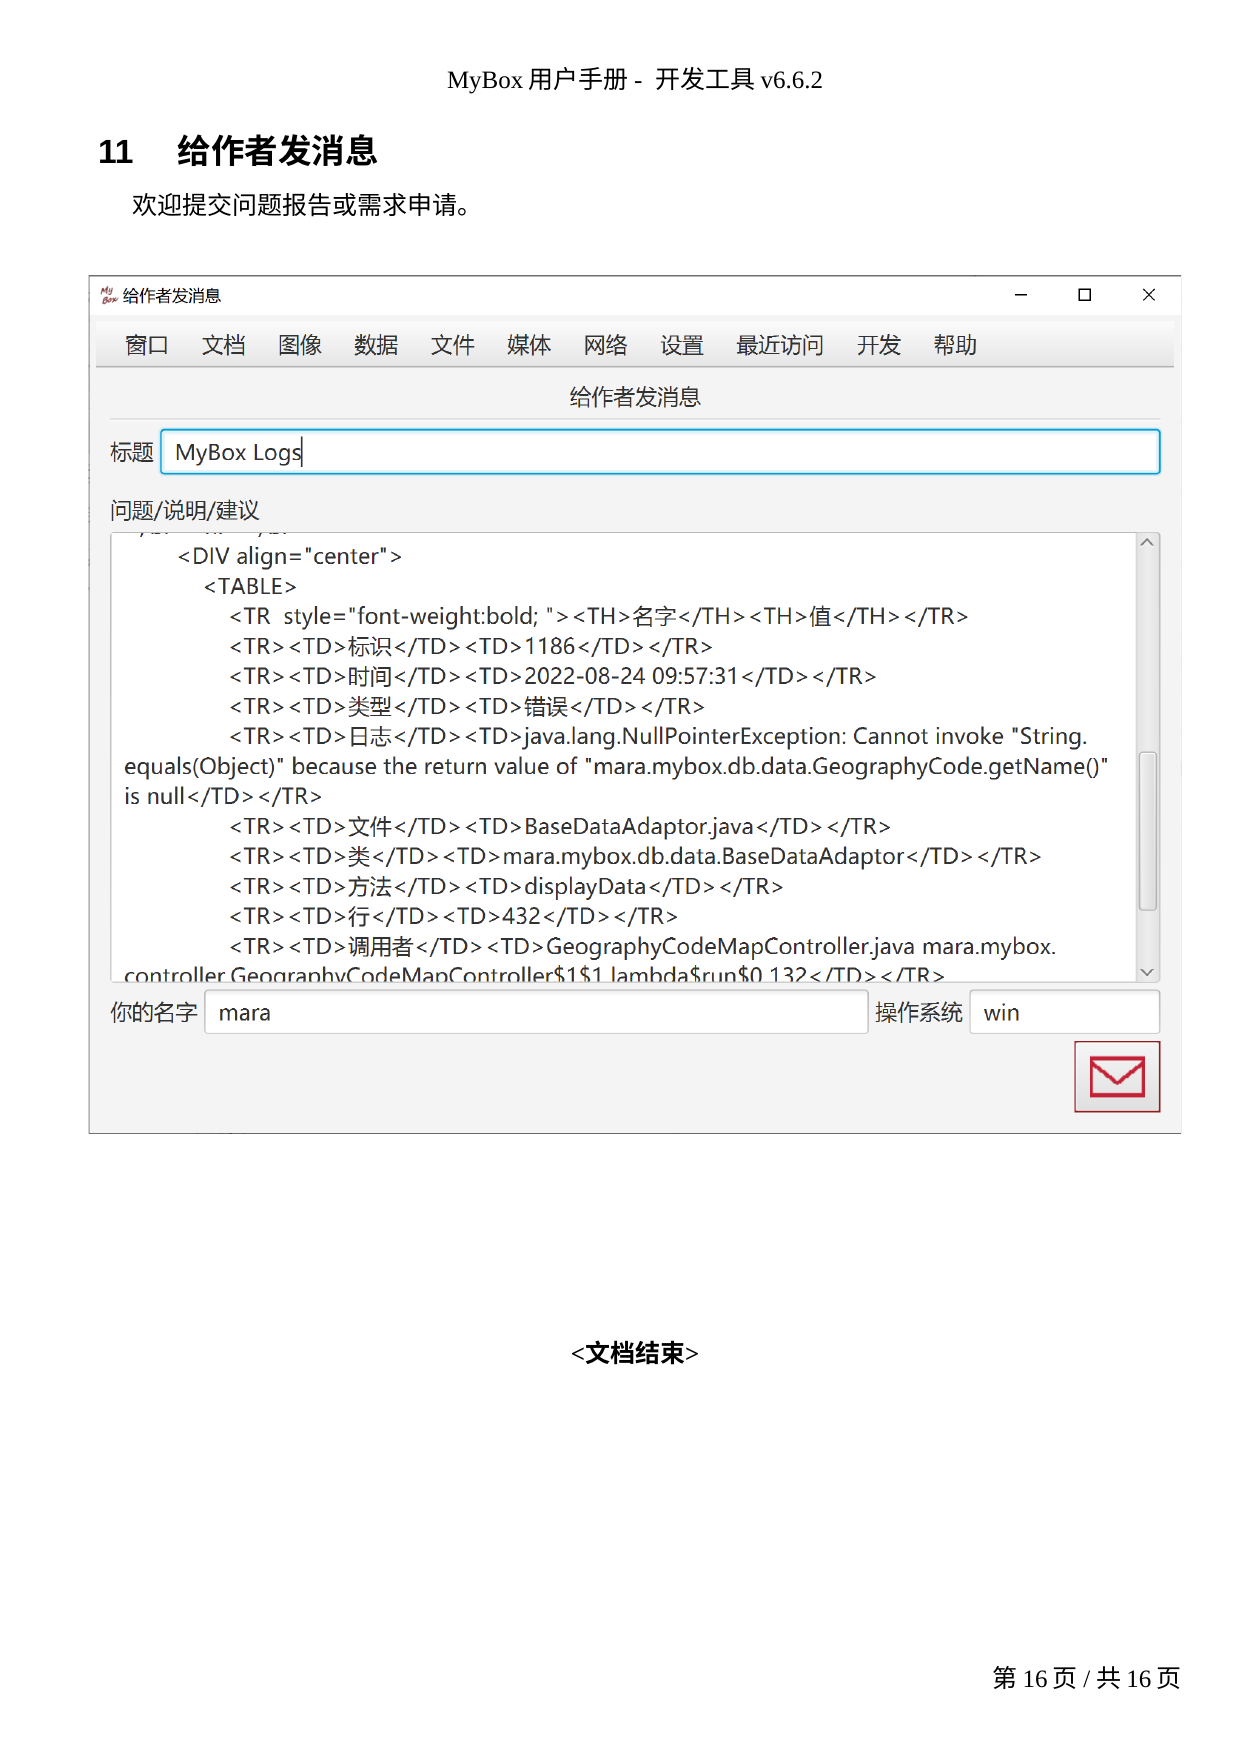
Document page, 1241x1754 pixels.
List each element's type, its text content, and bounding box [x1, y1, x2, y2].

subtitle 给作者发消息 [88, 125, 1181, 173]
text <文档结束> [88, 1334, 1181, 1370]
picture [88, 275, 1182, 1134]
text 欢迎提交问题报告或需求申请。 [88, 186, 1181, 222]
